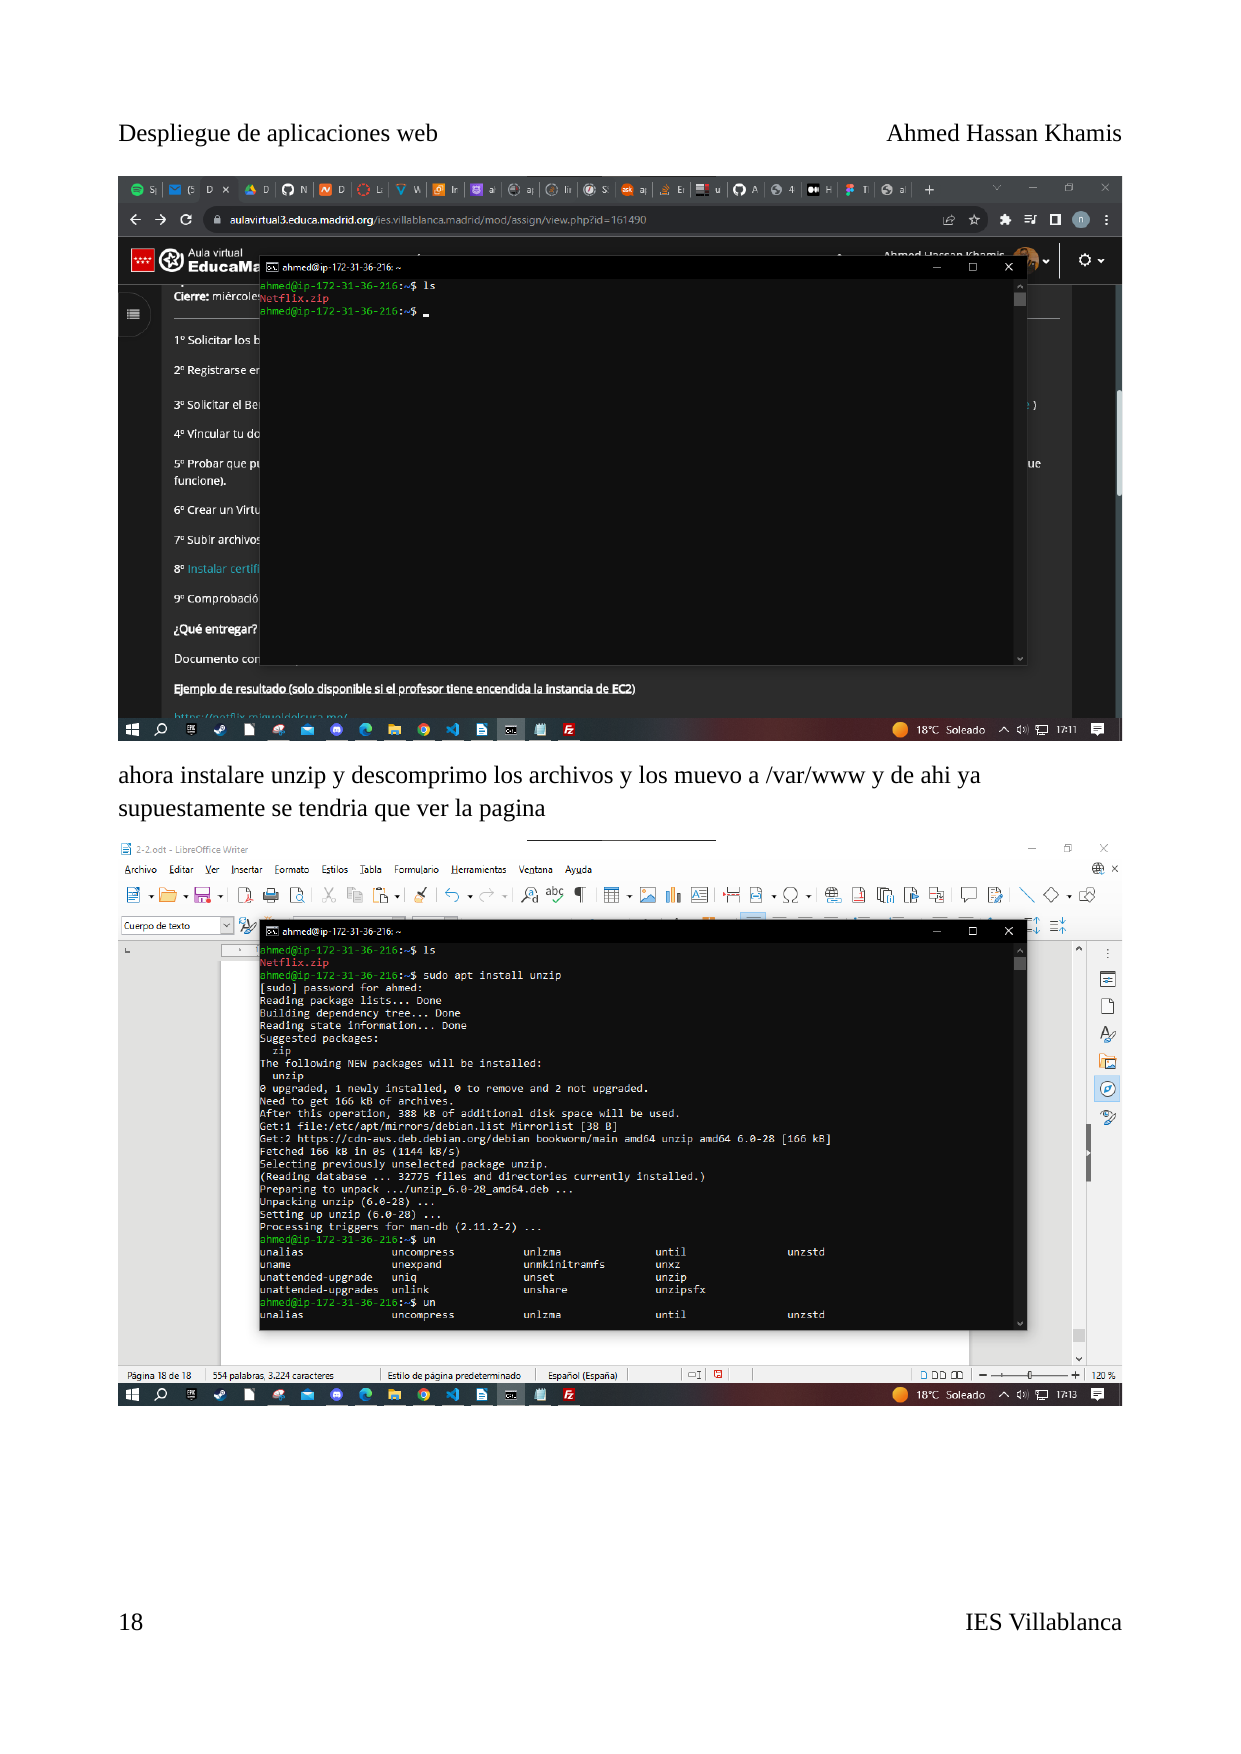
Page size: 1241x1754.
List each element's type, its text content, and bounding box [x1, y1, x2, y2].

text ahora instalare unzip y descomprimo los archivos y los muevo a /var/www y de ahi ya supuestamente se tendria que ver la pagina [118, 760, 1122, 822]
picture [118, 176, 1123, 741]
picture [118, 840, 1123, 1406]
